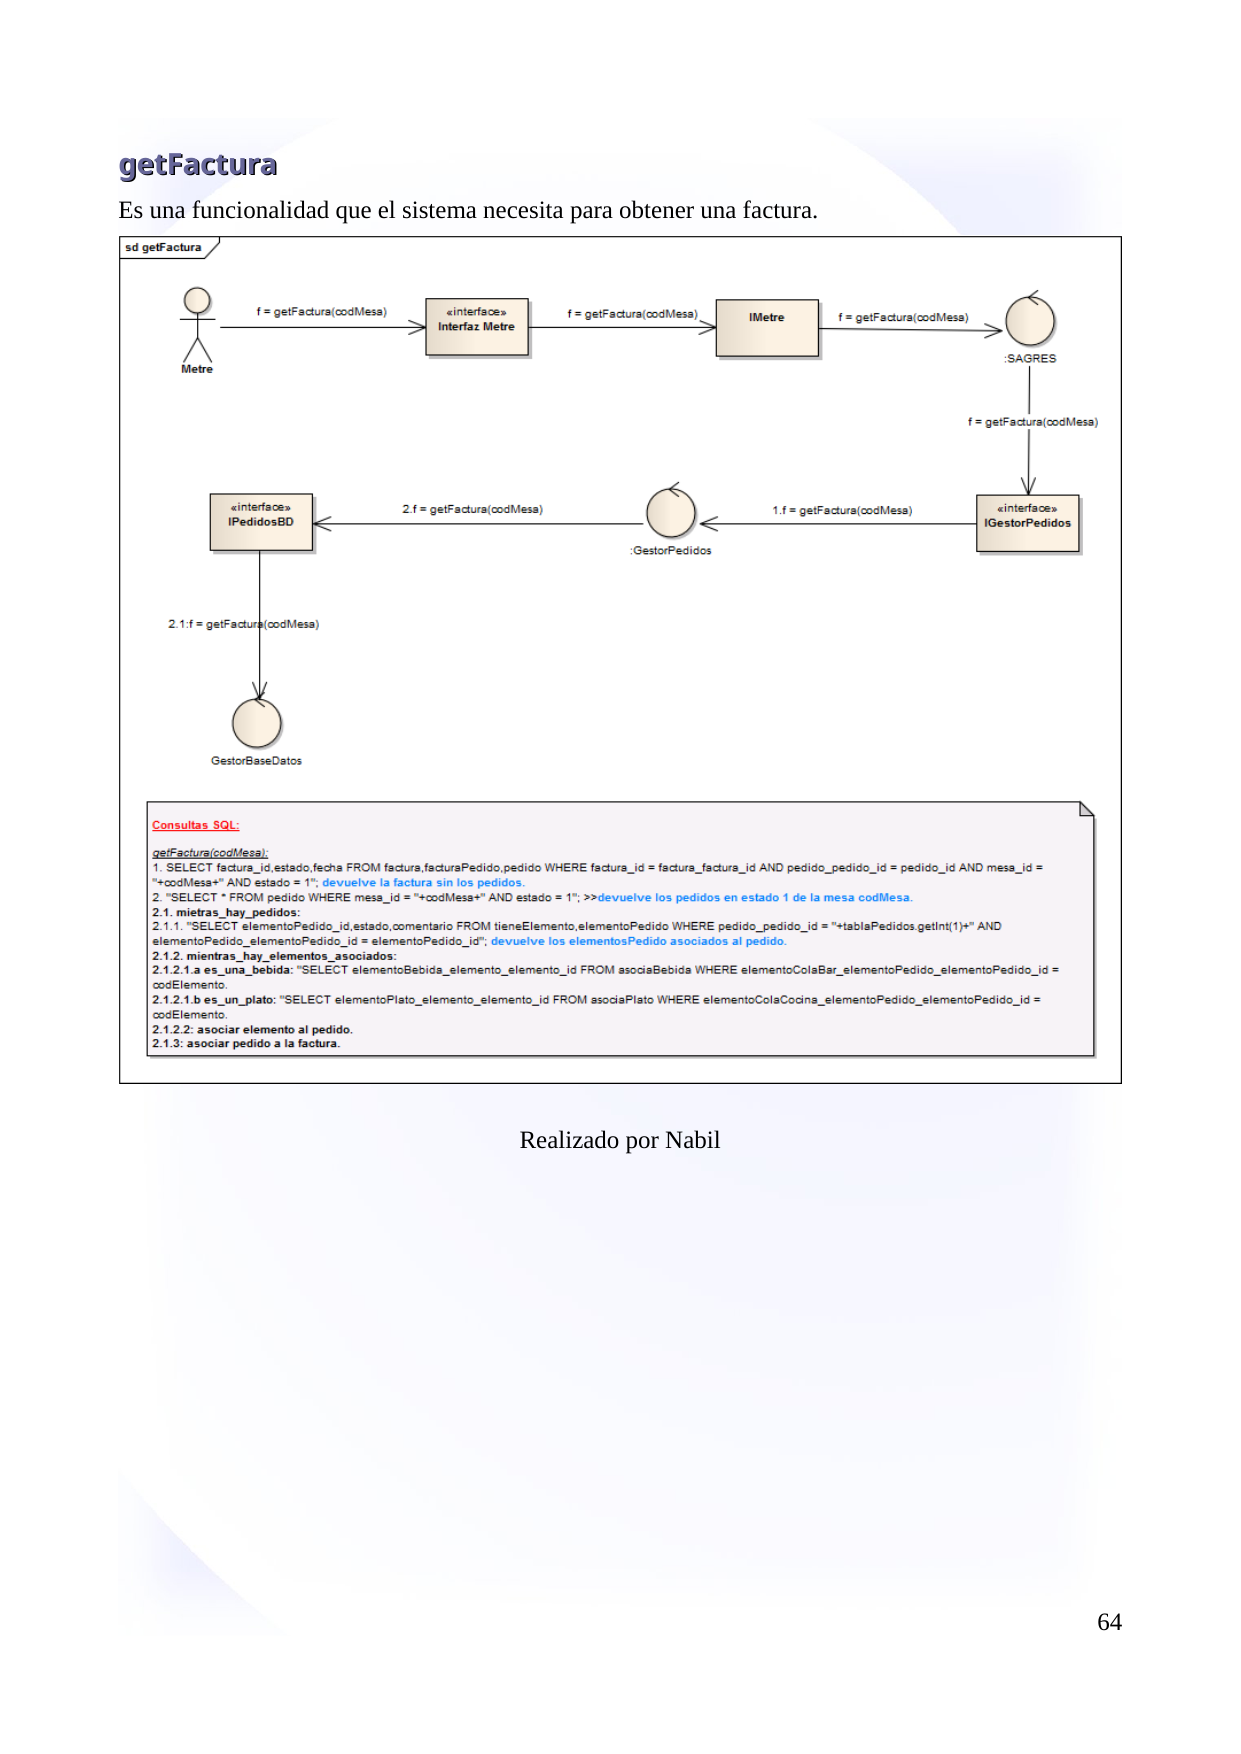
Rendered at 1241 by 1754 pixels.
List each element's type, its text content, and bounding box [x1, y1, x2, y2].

picture [118, 118, 1122, 143]
picture [118, 183, 1122, 195]
text Realizado por Nabil [118, 1125, 1122, 1153]
picture [118, 1153, 1122, 1636]
picture [118, 224, 1122, 1125]
subtitle getFactura [118, 143, 1122, 183]
text Es una funcionalidad que el sistema necesita para obtener una factura. [118, 195, 1122, 224]
